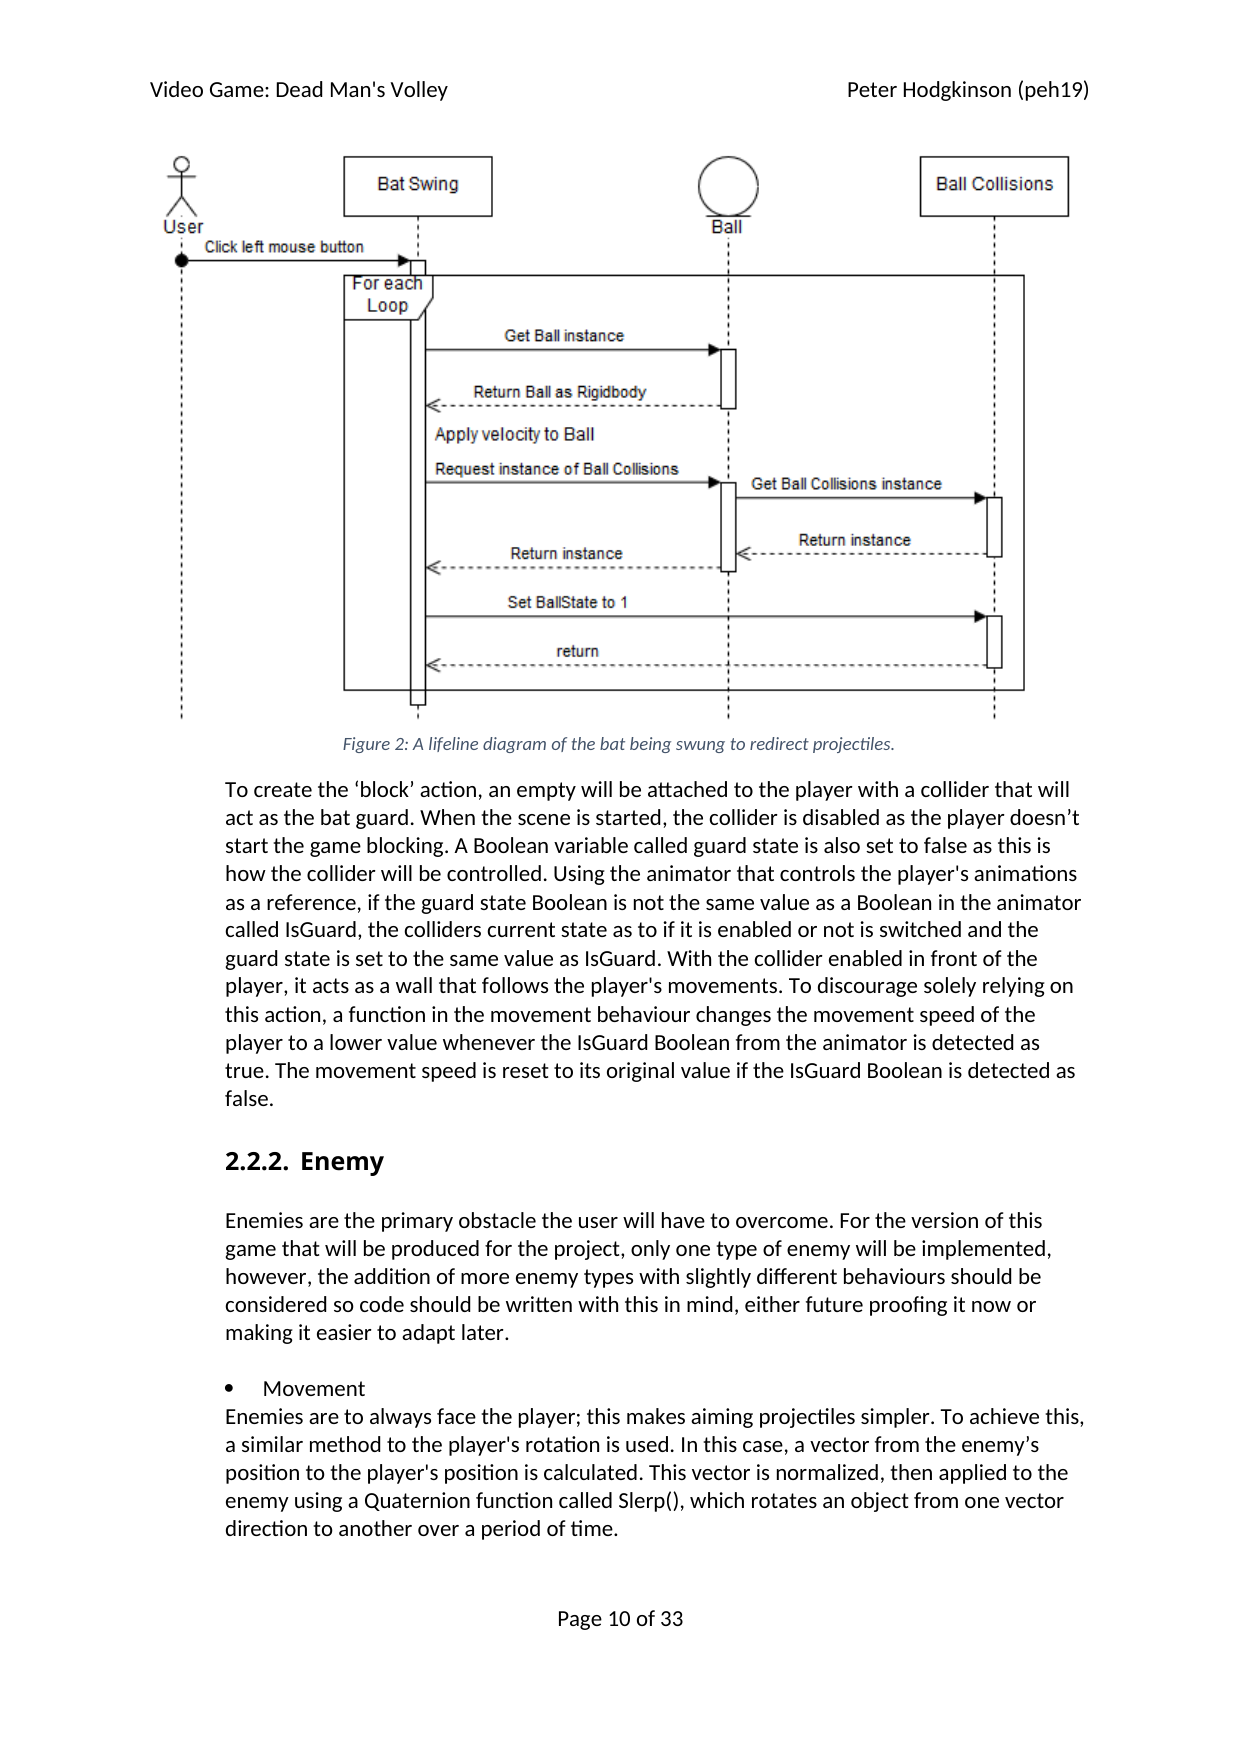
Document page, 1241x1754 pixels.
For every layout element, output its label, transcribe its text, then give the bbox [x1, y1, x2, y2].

text Enemies are to always face the player; this makes aiming projectiles simpler. To achieve this, a similar method to the player's rotation is used. In this case, a vector from the enemy’s position to the player's position is calculated. This vector is normalized, then applied to the enemy using a Quaternion function called Slerp(), which rotates an object from one vector direction to another over a period of time. [225, 1402, 1090, 1542]
subtitle 2.2.2. Enemy [225, 1144, 1090, 1178]
list Movement [225, 1374, 1090, 1402]
text Figure 2: A lifeline diagram of the bat being swung to redirect projectiles. [150, 732, 1090, 755]
text Enemies are the primary obstacle the user will have to overcome. For the version of this game that will be produced for the project, only one type of enemy will be implemented, however, the addition of more enemy types with slightly different behaviours should be considered so code should be written with this in mind, either future proofing it now or making it easier to adapt later. [225, 1206, 1090, 1346]
list To create the ‘block’ action, an empty will be attached to the player with a collider that will act as the bat guard. When the scene is started, the collider is disabled as the player doesn’t start the game blocking. A Boolean variable called guard state is also set to false as this is how the collider will be controlled. Using the animator that controls the player's animations as a reference, if the guard state Boolean is not the same value as a Boolean in the animator called IsGuard, the colliders current state as to if it is enabled or not is switched and the guard state is set to the same value as IsGuard. With the collider enabled in front of the player, it acts as a wall that follows the player's movements. To discourage solely relying on this action, a function in the movement behaviour changes the movement speed of the player to a lower value whenever the IsGuard Boolean from the animator is detected as true. The movement speed is reset to its original value if the IsGuard Boolean is detected as false. [225, 776, 1090, 1112]
